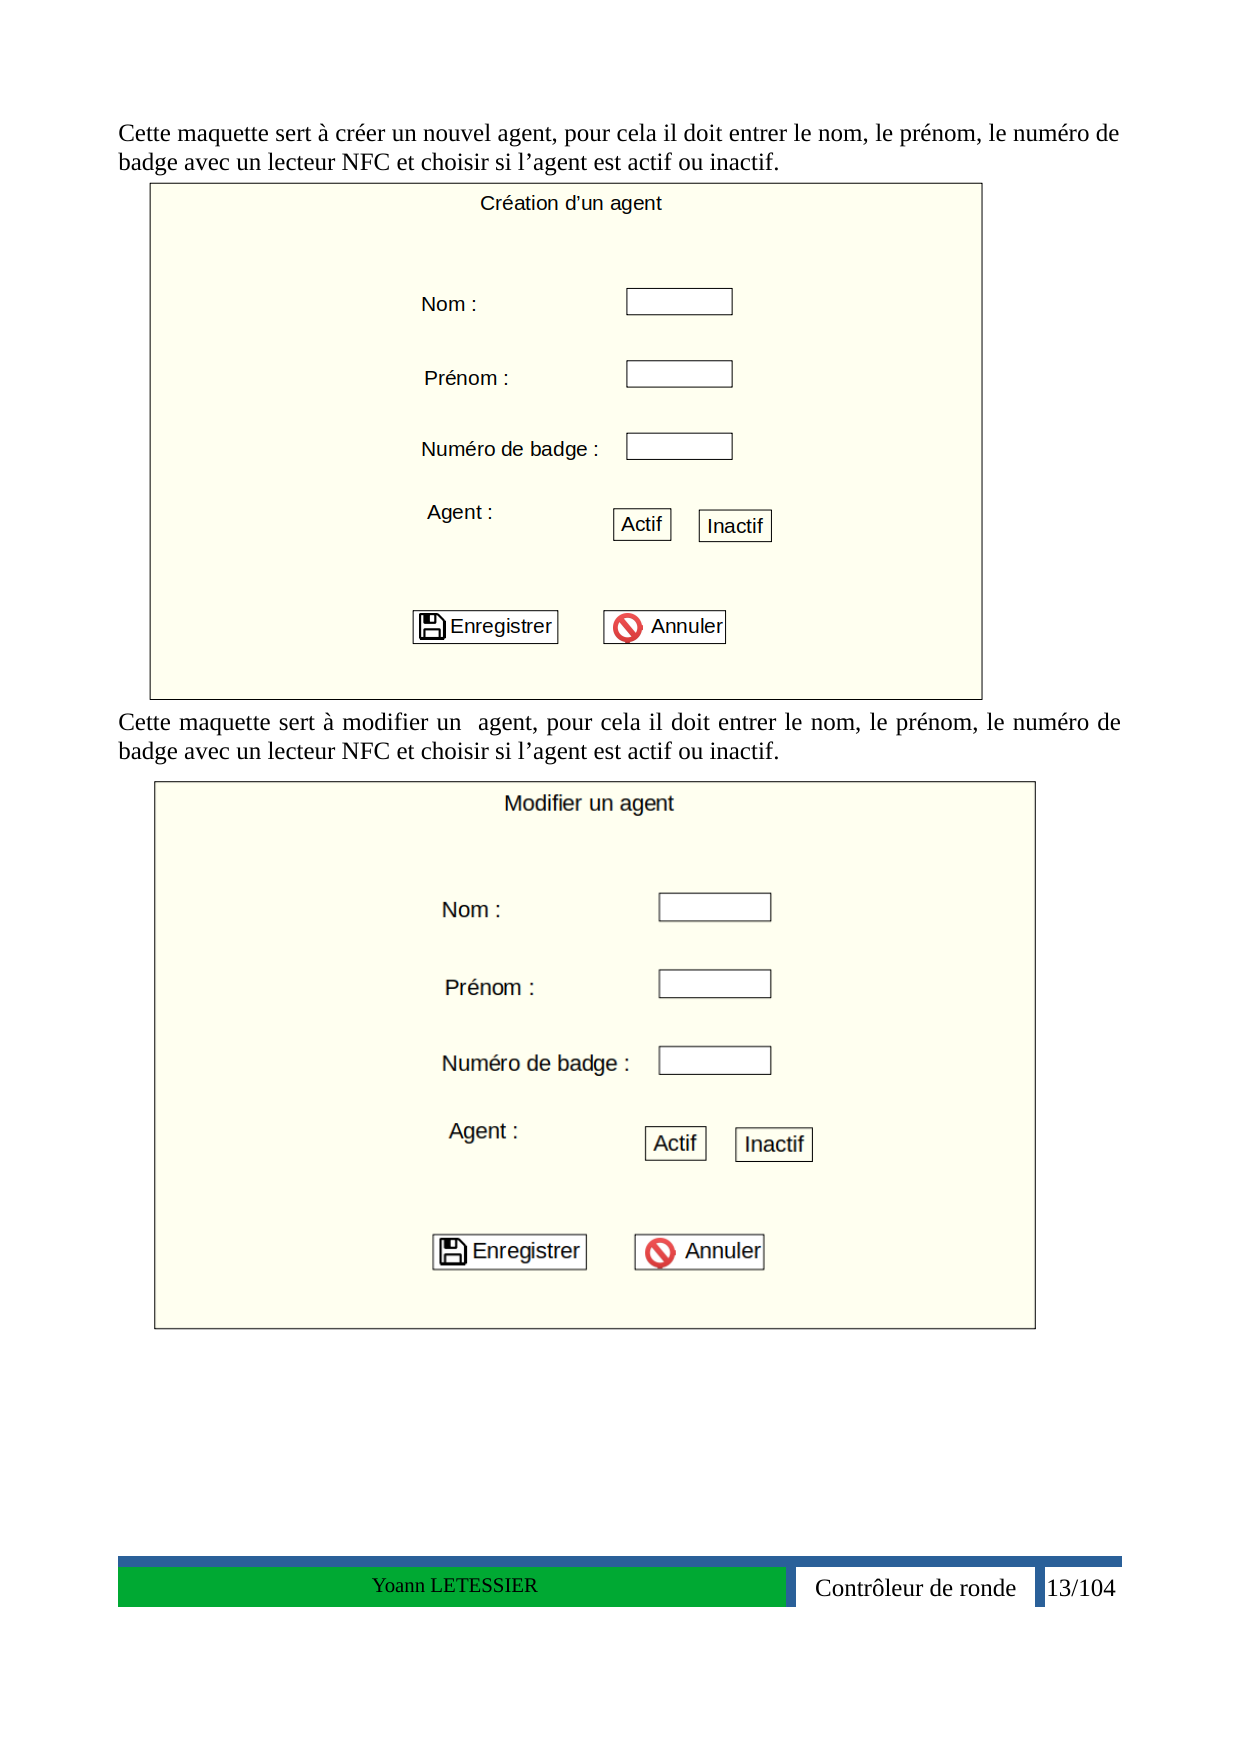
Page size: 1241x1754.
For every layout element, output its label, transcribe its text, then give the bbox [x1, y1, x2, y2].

picture [152, 780, 1037, 1331]
picture [134, 180, 993, 708]
text Cette maquette sert à modifier un agent, pour cela il doit entrer le nom, le prénom, le numéro de badge avec un lecteur NFC et choisir si l’agent est actif ou inactif. [118, 176, 1122, 765]
text Cette maquette sert à créer un nouvel agent, pour cela il doit entrer le nom, le prénom, le numéro de badge avec un lecteur NFC et choisir si l’agent est actif ou inactif. [118, 118, 1122, 176]
